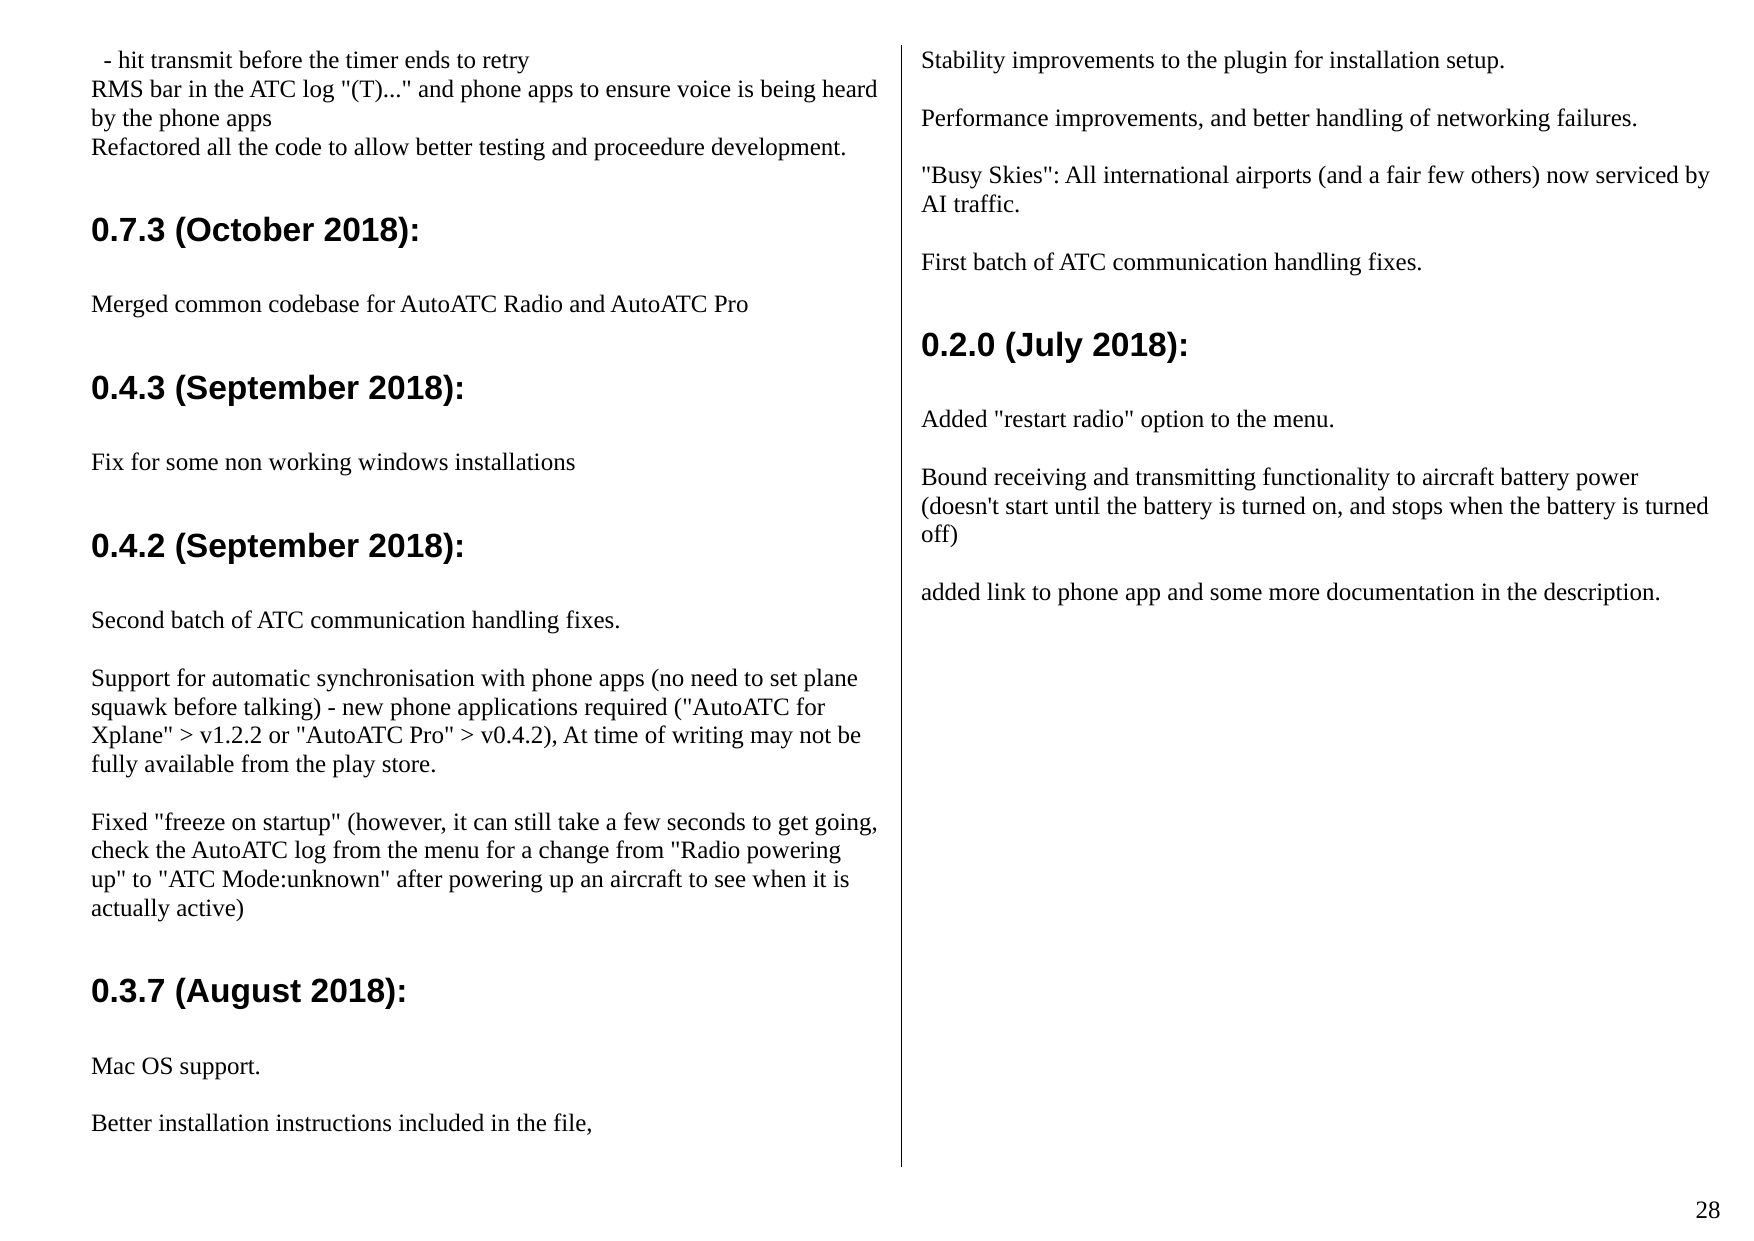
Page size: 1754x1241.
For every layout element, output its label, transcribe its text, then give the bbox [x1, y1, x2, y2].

subtitle 0.2.0 (July 2018): [921, 325, 1738, 363]
text Refactored all the code to allow better testing and proceedure development. [91, 132, 881, 160]
text Performance improvements, and better handling of networking failures. [921, 103, 1720, 132]
subtitle 0.7.3 (October 2018): [91, 210, 898, 248]
text Fix for some non working windows installations [91, 447, 881, 476]
text Support for automatic synchronisation with phone apps (no need to set plane squawk before talking) - new phone applications required ("AutoATC for Xplane" > v1.2.2 or "AutoATC Pro" > v0.4.2), At time of writing may not be fully available from the play store. [91, 663, 881, 778]
text "Busy Skies": All international airports (and a fair few others) now serviced by AI traffic. [921, 160, 1720, 218]
text RMS bar in the ATC log "(T)..." and phone apps to ensure voice is being heard by the phone apps [91, 74, 881, 132]
text Fixed "freeze on startup" (however, it can still take a few seconds to get going, check the AutoATC log from the menu for a change from "Radio powering up" to "ATC Mode:unknown" after powering up an aircraft to see when it is actually active) [91, 807, 881, 922]
subtitle 0.3.7 (August 2018): [91, 971, 898, 1010]
text - hit transmit before the timer ends to retry [91, 45, 881, 74]
text Better installation instructions included in the file, [91, 1108, 881, 1137]
subtitle 0.4.2 (September 2018): [91, 526, 898, 564]
text Merged common codebase for AutoATC Radio and AutoATC Pro [91, 289, 881, 318]
text Added "restart radio" option to the menu. [921, 404, 1720, 433]
text Bound receiving and transmitting functionality to aircraft battery power (doesn't start until the battery is turned on, and stops when the battery is turned off) [921, 462, 1720, 548]
text added link to phone app and some more documentation in the description. [921, 577, 1720, 606]
text Second batch of ATC communication handling fixes. [91, 605, 881, 634]
text Stability improvements to the plugin for installation setup. [921, 45, 1720, 74]
subtitle 0.4.3 (September 2018): [91, 368, 898, 406]
text First batch of ATC communication handling fixes. [921, 247, 1720, 275]
text Mac OS support. [91, 1051, 881, 1079]
